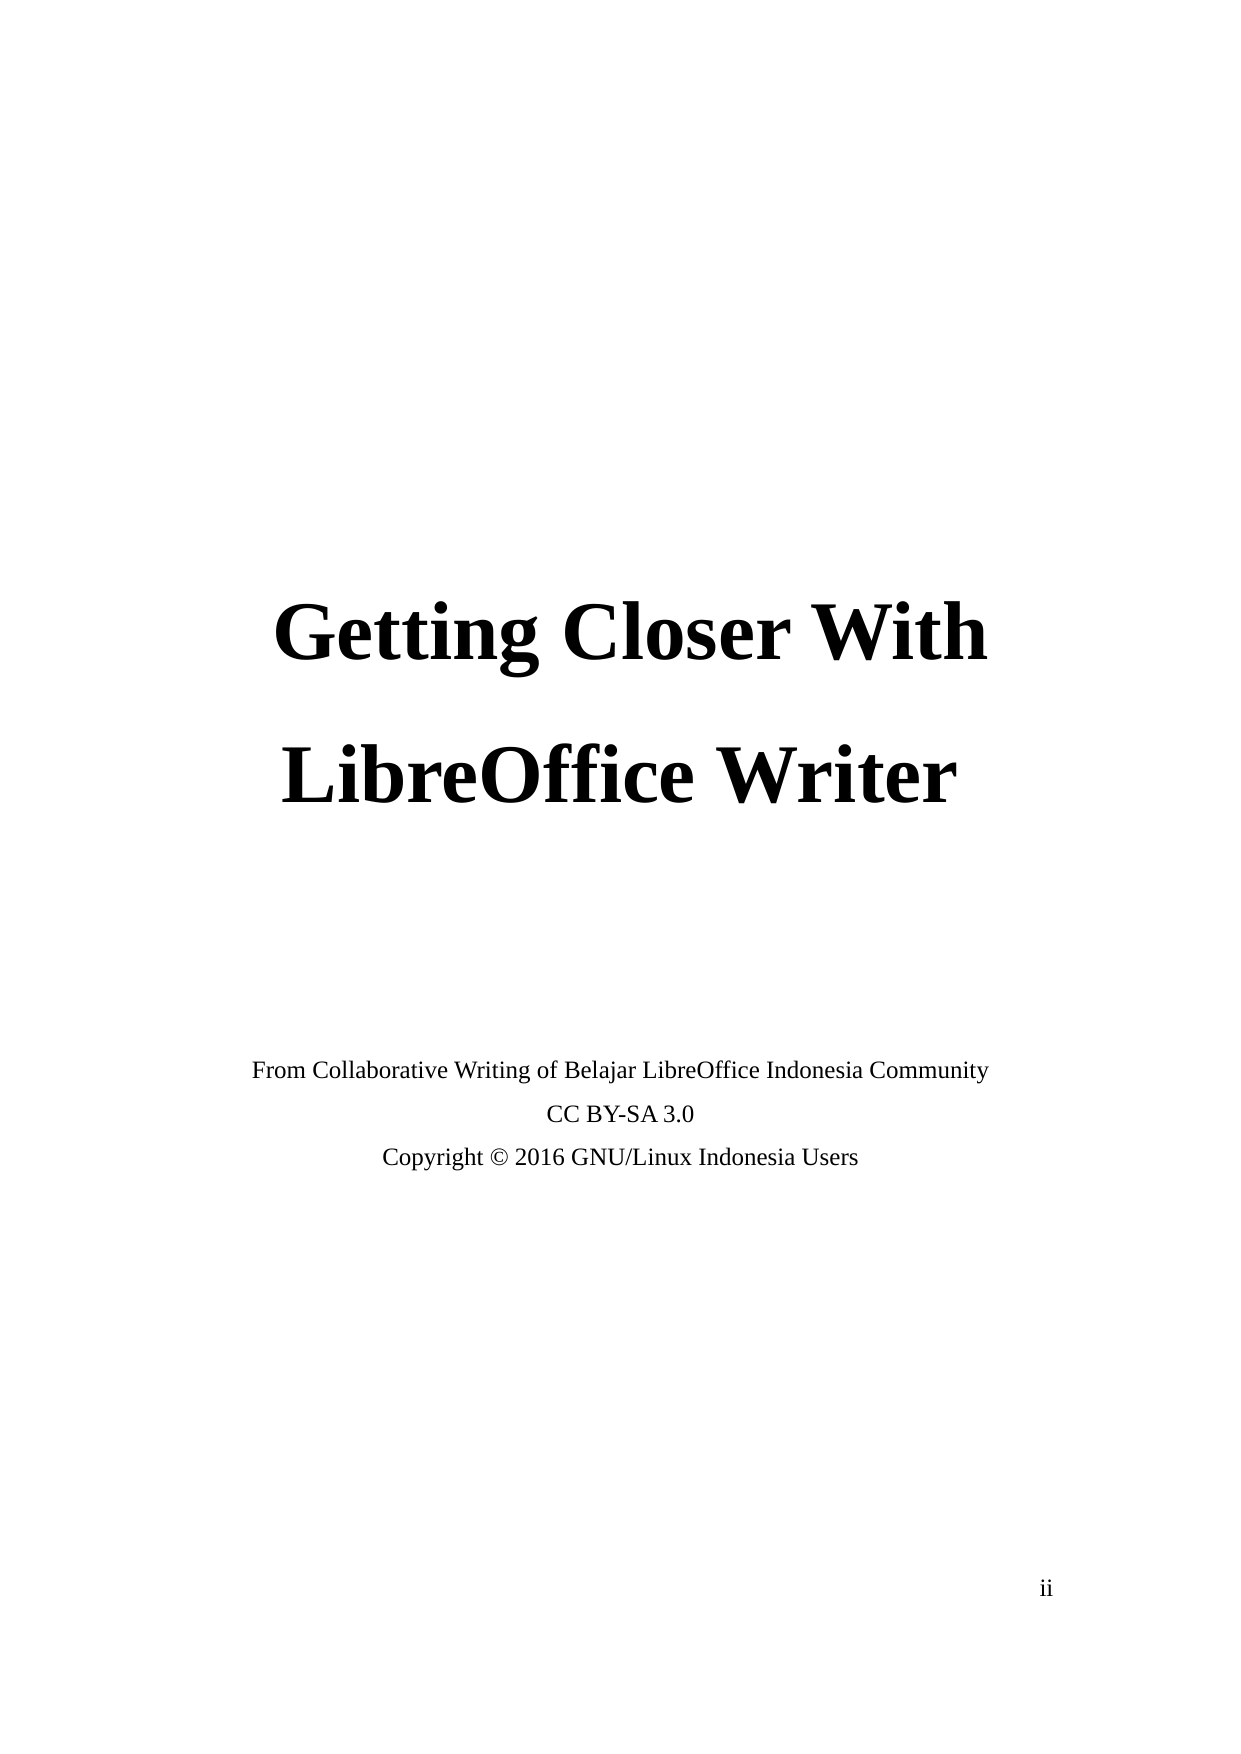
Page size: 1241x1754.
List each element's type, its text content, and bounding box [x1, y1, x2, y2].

text Copyright © 2016 GNU/Linux Indonesia Users [187, 1142, 1053, 1171]
text From Collaborative Writing of Belajar LibreOffice Indonesia Community [187, 1056, 1053, 1084]
text Getting Closer With LibreOffice Writer [187, 581, 1053, 821]
text CC BY-SA 3.0 [187, 1099, 1053, 1127]
